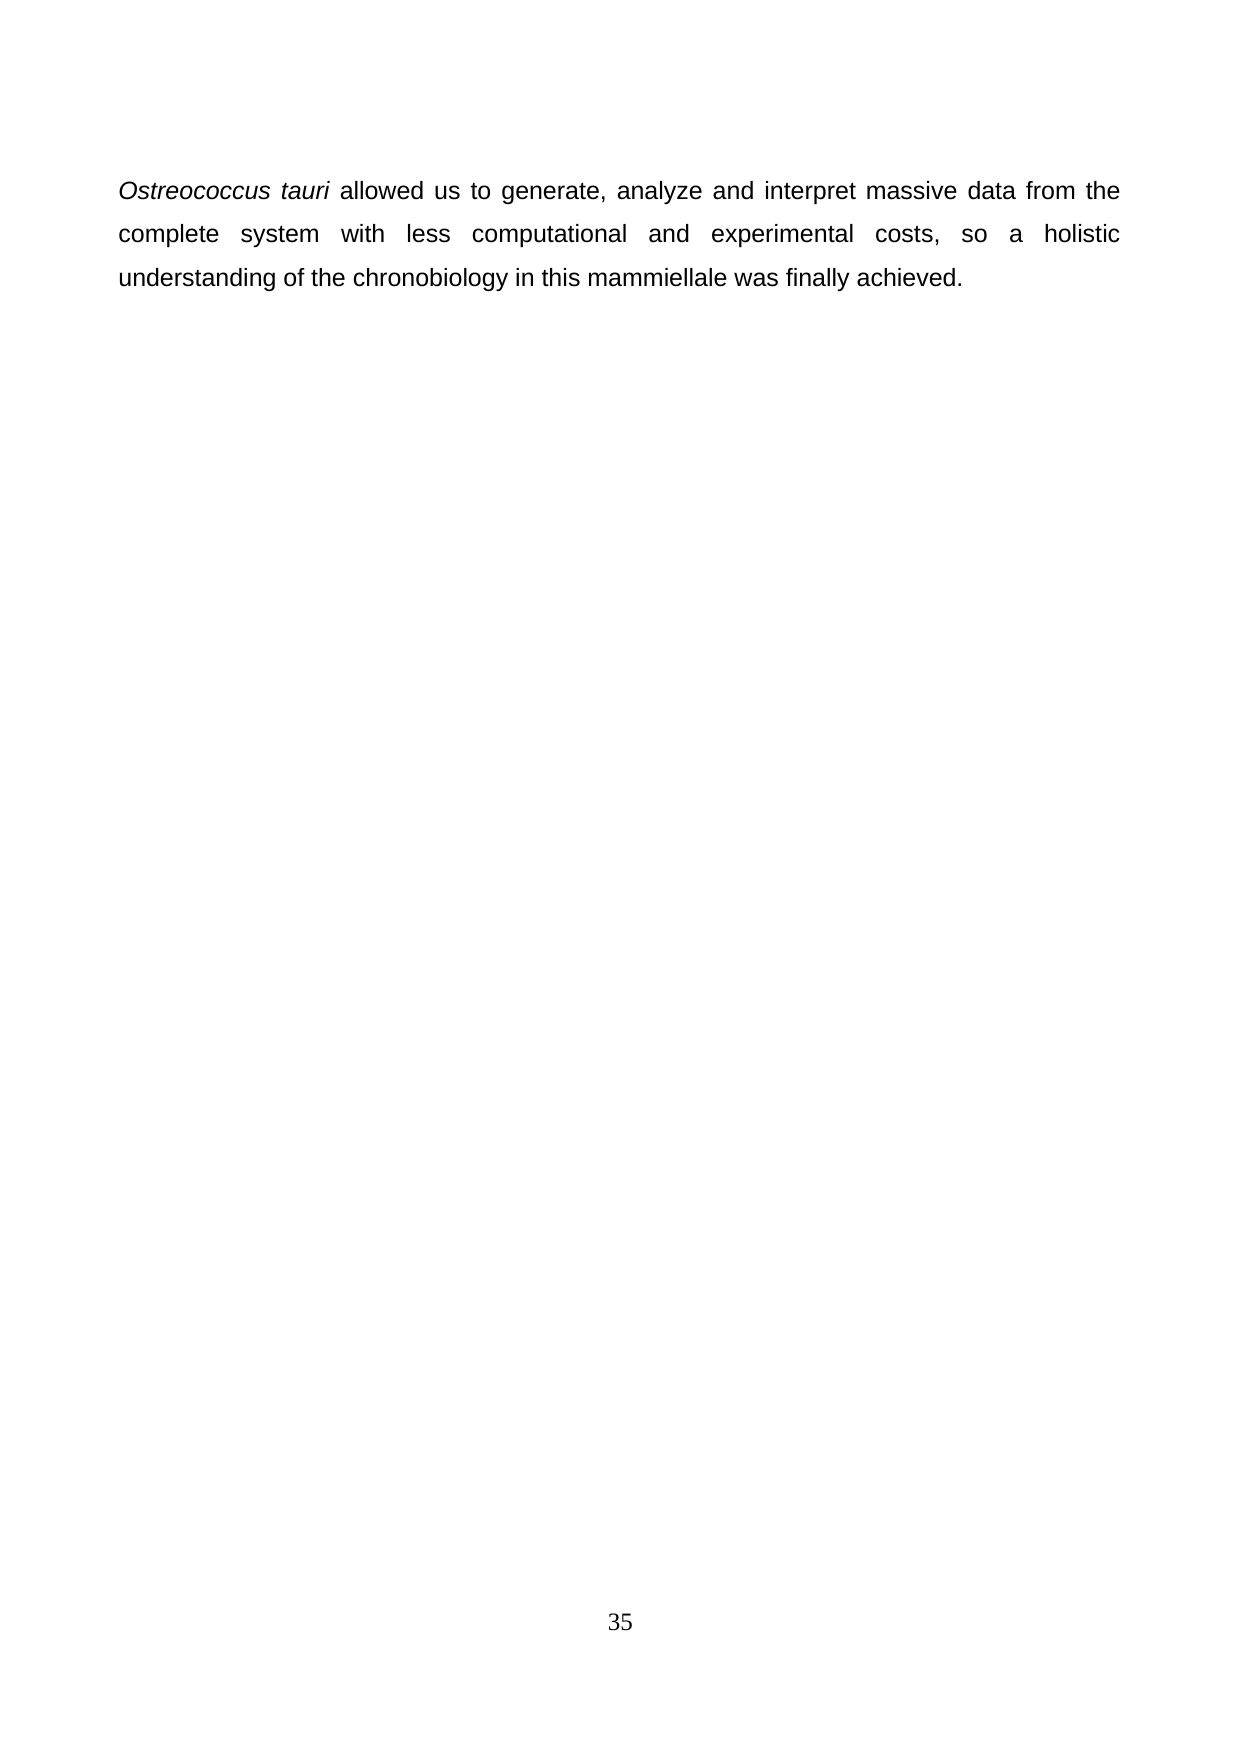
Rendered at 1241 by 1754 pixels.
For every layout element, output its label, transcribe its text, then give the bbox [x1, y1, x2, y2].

text Ostreococcus tauri allowed us to generate, analyze and interpret massive data from the complete system with less computational and experimental costs, so a holistic understanding of the chronobiology in this mammiellale was finally achieved. [118, 176, 1122, 291]
